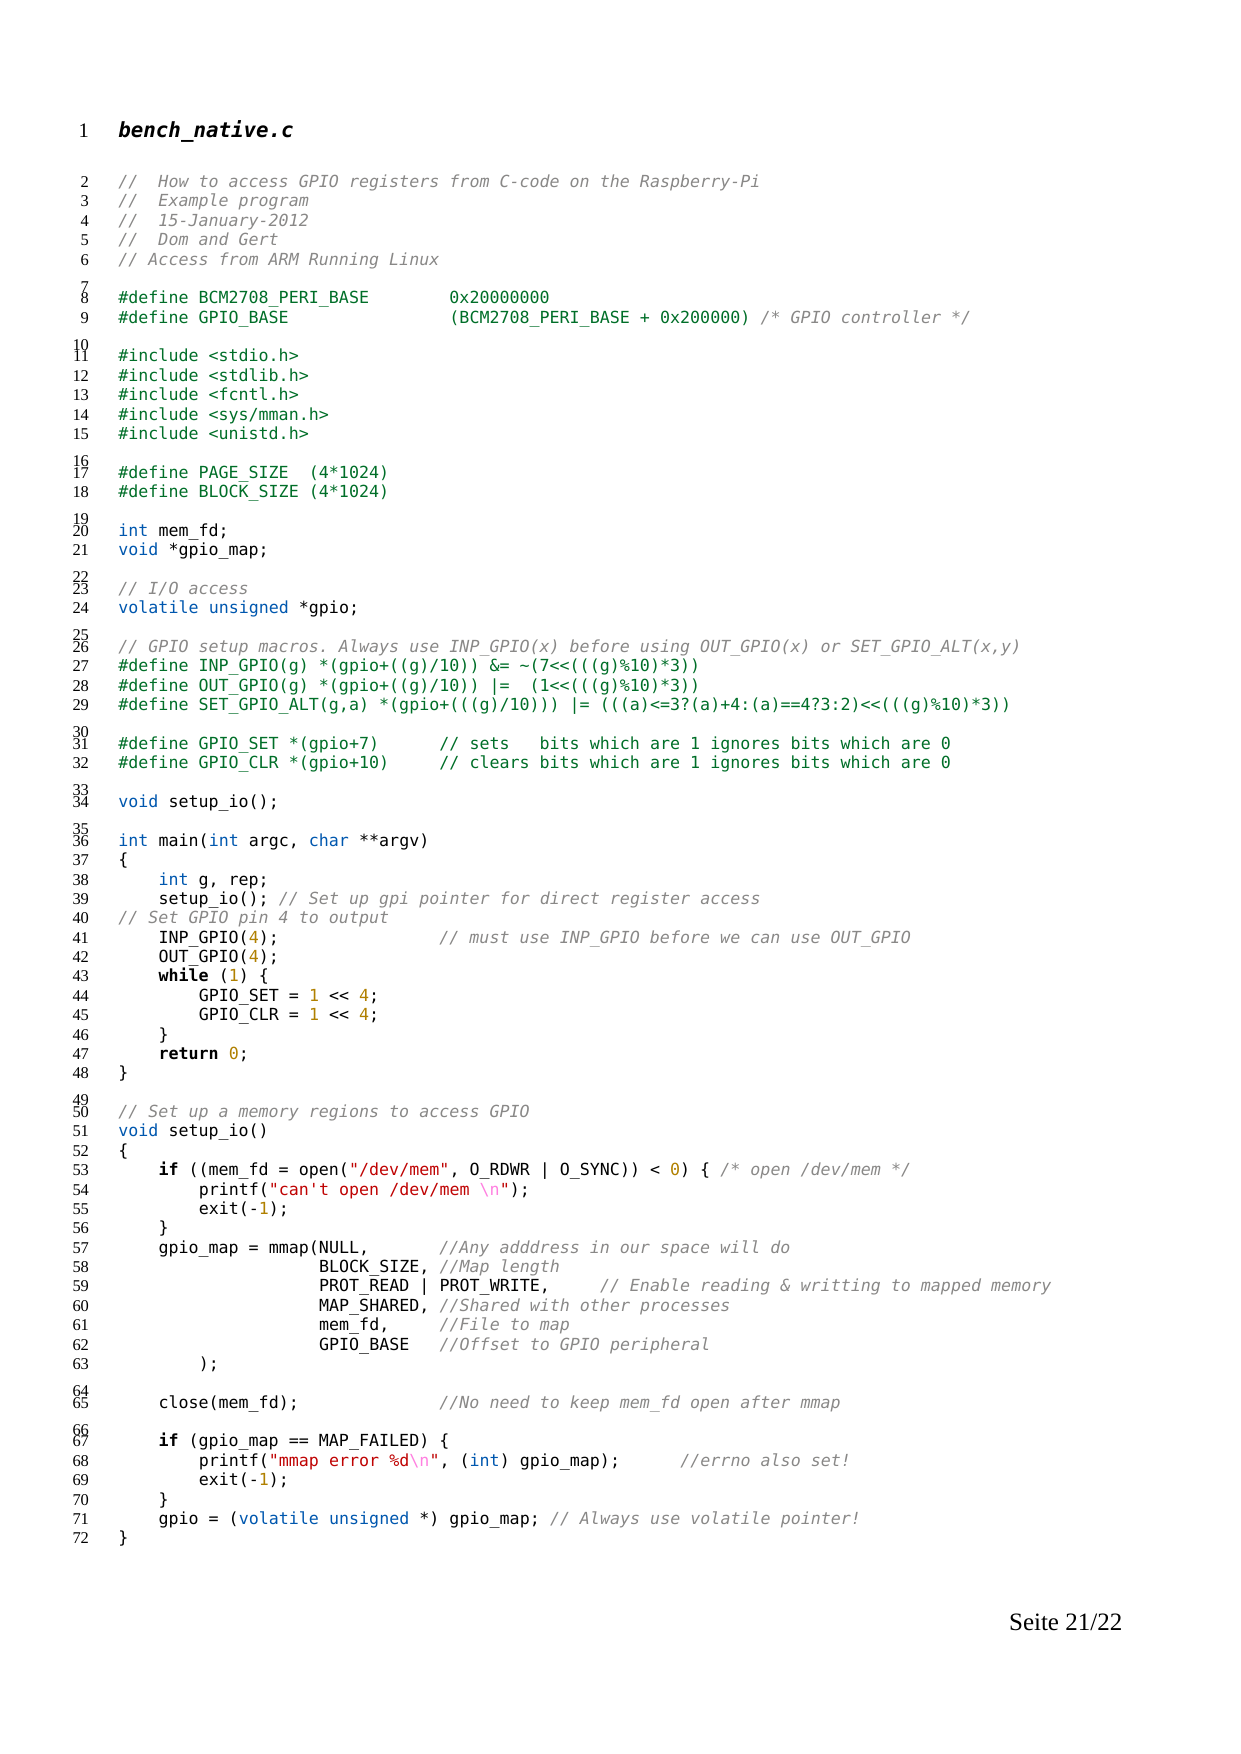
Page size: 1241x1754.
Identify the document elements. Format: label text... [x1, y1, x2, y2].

text printf("mmap error %d\n", (int) gpio_map); //errno also set! [118, 1451, 1122, 1470]
text { [118, 850, 1122, 869]
text if (gpio_map == MAP_FAILED) { [118, 1431, 1122, 1451]
text #include <unistd.h> [118, 424, 1122, 443]
text GPIO_CLR = 1 << 4; [118, 1005, 1122, 1024]
text void setup_io() [118, 1121, 1122, 1141]
text mem_fd, //File to map [118, 1315, 1122, 1334]
text { [118, 1141, 1122, 1160]
text } [118, 1218, 1122, 1237]
text #define BLOCK_SIZE (4*1024) [118, 482, 1122, 501]
text return 0; [118, 1044, 1122, 1063]
text #define GPIO_SET *(gpio+7) // sets bits which are 1 ignores bits which are 0 [118, 734, 1122, 753]
text close(mem_fd); //No need to keep mem_fd open after mmap [118, 1392, 1122, 1412]
text // I/O access [118, 579, 1122, 598]
text } [118, 1024, 1122, 1044]
text #include <stdio.h> [118, 346, 1122, 366]
text // Access from ARM Running Linux [118, 249, 1122, 269]
text INP_GPIO(4); // must use INP_GPIO before we can use OUT_GPIO [118, 927, 1122, 947]
text // How to access GPIO registers from C-code on the Raspberry-Pi [118, 172, 1122, 191]
text void *gpio_map; [118, 540, 1122, 559]
text // GPIO setup macros. Always use INP_GPIO(x) before using OUT_GPIO(x) or SET_GPIO_ALT(x,y) [118, 637, 1122, 656]
text #include <fcntl.h> [118, 385, 1122, 404]
text exit(-1); [118, 1199, 1122, 1218]
text } [118, 1489, 1122, 1509]
text if ((mem_fd = open("/dev/mem", O_RDWR | O_SYNC)) < 0) { /* open /dev/mem */ [118, 1160, 1122, 1179]
text #define GPIO_CLR *(gpio+10) // clears bits which are 1 ignores bits which are 0 [118, 753, 1122, 772]
text PROT_READ | PROT_WRITE, // Enable reading & writting to mapped memory [118, 1276, 1122, 1296]
text setup_io(); // Set up gpi pointer for direct register access [118, 889, 1122, 908]
text ); [118, 1354, 1122, 1373]
text bench_native.c [118, 118, 1122, 142]
text #define PAGE_SIZE (4*1024) [118, 462, 1122, 482]
text #define SET_GPIO_ALT(g,a) *(gpio+(((g)/10))) |= (((a)<=3?(a)+4:(a)==4?3:2)<<(((g)%10)*3)) [118, 695, 1122, 714]
text } [118, 1063, 1122, 1082]
text #define GPIO_BASE (BCM2708_PERI_BASE + 0x200000) /* GPIO controller */ [118, 307, 1122, 327]
text #include <sys/mman.h> [118, 404, 1122, 424]
text // Dom and Gert [118, 230, 1122, 249]
text GPIO_SET = 1 << 4; [118, 986, 1122, 1005]
text exit(-1); [118, 1470, 1122, 1489]
text int main(int argc, char **argv) [118, 831, 1122, 850]
text // Set GPIO pin 4 to output [118, 908, 1122, 927]
text printf("can't open /dev/mem \n"); [118, 1179, 1122, 1199]
text OUT_GPIO(4); [118, 947, 1122, 966]
text #include <stdlib.h> [118, 366, 1122, 385]
text GPIO_BASE //Offset to GPIO peripheral [118, 1334, 1122, 1354]
text int mem_fd; [118, 521, 1122, 540]
text // Set up a memory regions to access GPIO [118, 1102, 1122, 1121]
text void setup_io(); [118, 792, 1122, 811]
text gpio_map = mmap(NULL, //Any adddress in our space will do [118, 1237, 1122, 1257]
text volatile unsigned *gpio; [118, 598, 1122, 617]
text BLOCK_SIZE, //Map length [118, 1257, 1122, 1276]
text MAP_SHARED, //Shared with other processes [118, 1296, 1122, 1315]
text int g, rep; [118, 869, 1122, 889]
text #define BCM2708_PERI_BASE 0x20000000 [118, 288, 1122, 307]
text gpio = (volatile unsigned *) gpio_map; // Always use volatile pointer! [118, 1509, 1122, 1528]
text while (1) { [118, 966, 1122, 986]
text #define INP_GPIO(g) *(gpio+((g)/10)) &= ~(7<<(((g)%10)*3)) [118, 656, 1122, 676]
text #define OUT_GPIO(g) *(gpio+((g)/10)) |= (1<<(((g)%10)*3)) [118, 676, 1122, 695]
text } [118, 1528, 1122, 1547]
text // Example program [118, 191, 1122, 211]
text // 15-January-2012 [118, 211, 1122, 230]
